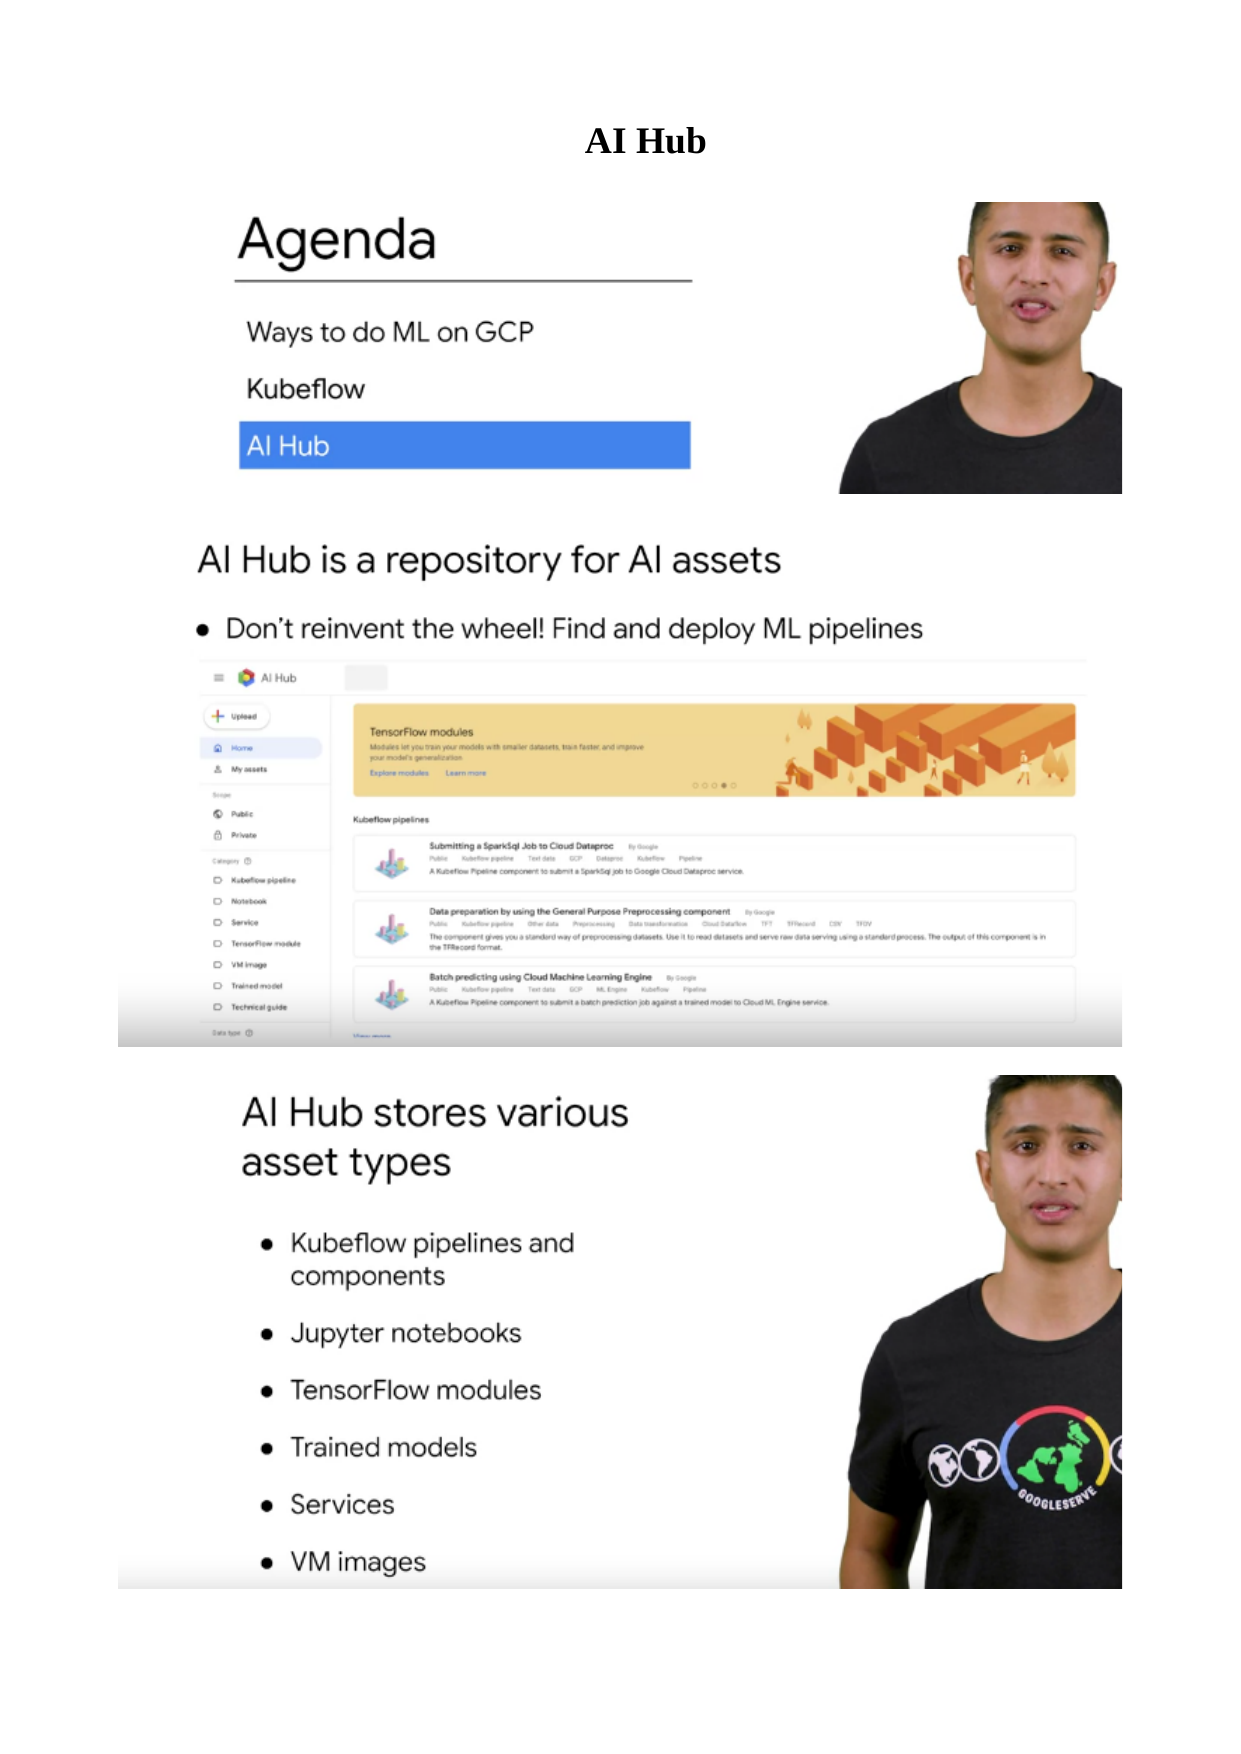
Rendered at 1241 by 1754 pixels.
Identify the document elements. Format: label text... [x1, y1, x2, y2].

picture [118, 522, 1123, 1047]
picture [118, 202, 1123, 494]
picture [118, 1075, 1123, 1589]
subtitle AI Hub [118, 118, 1122, 161]
